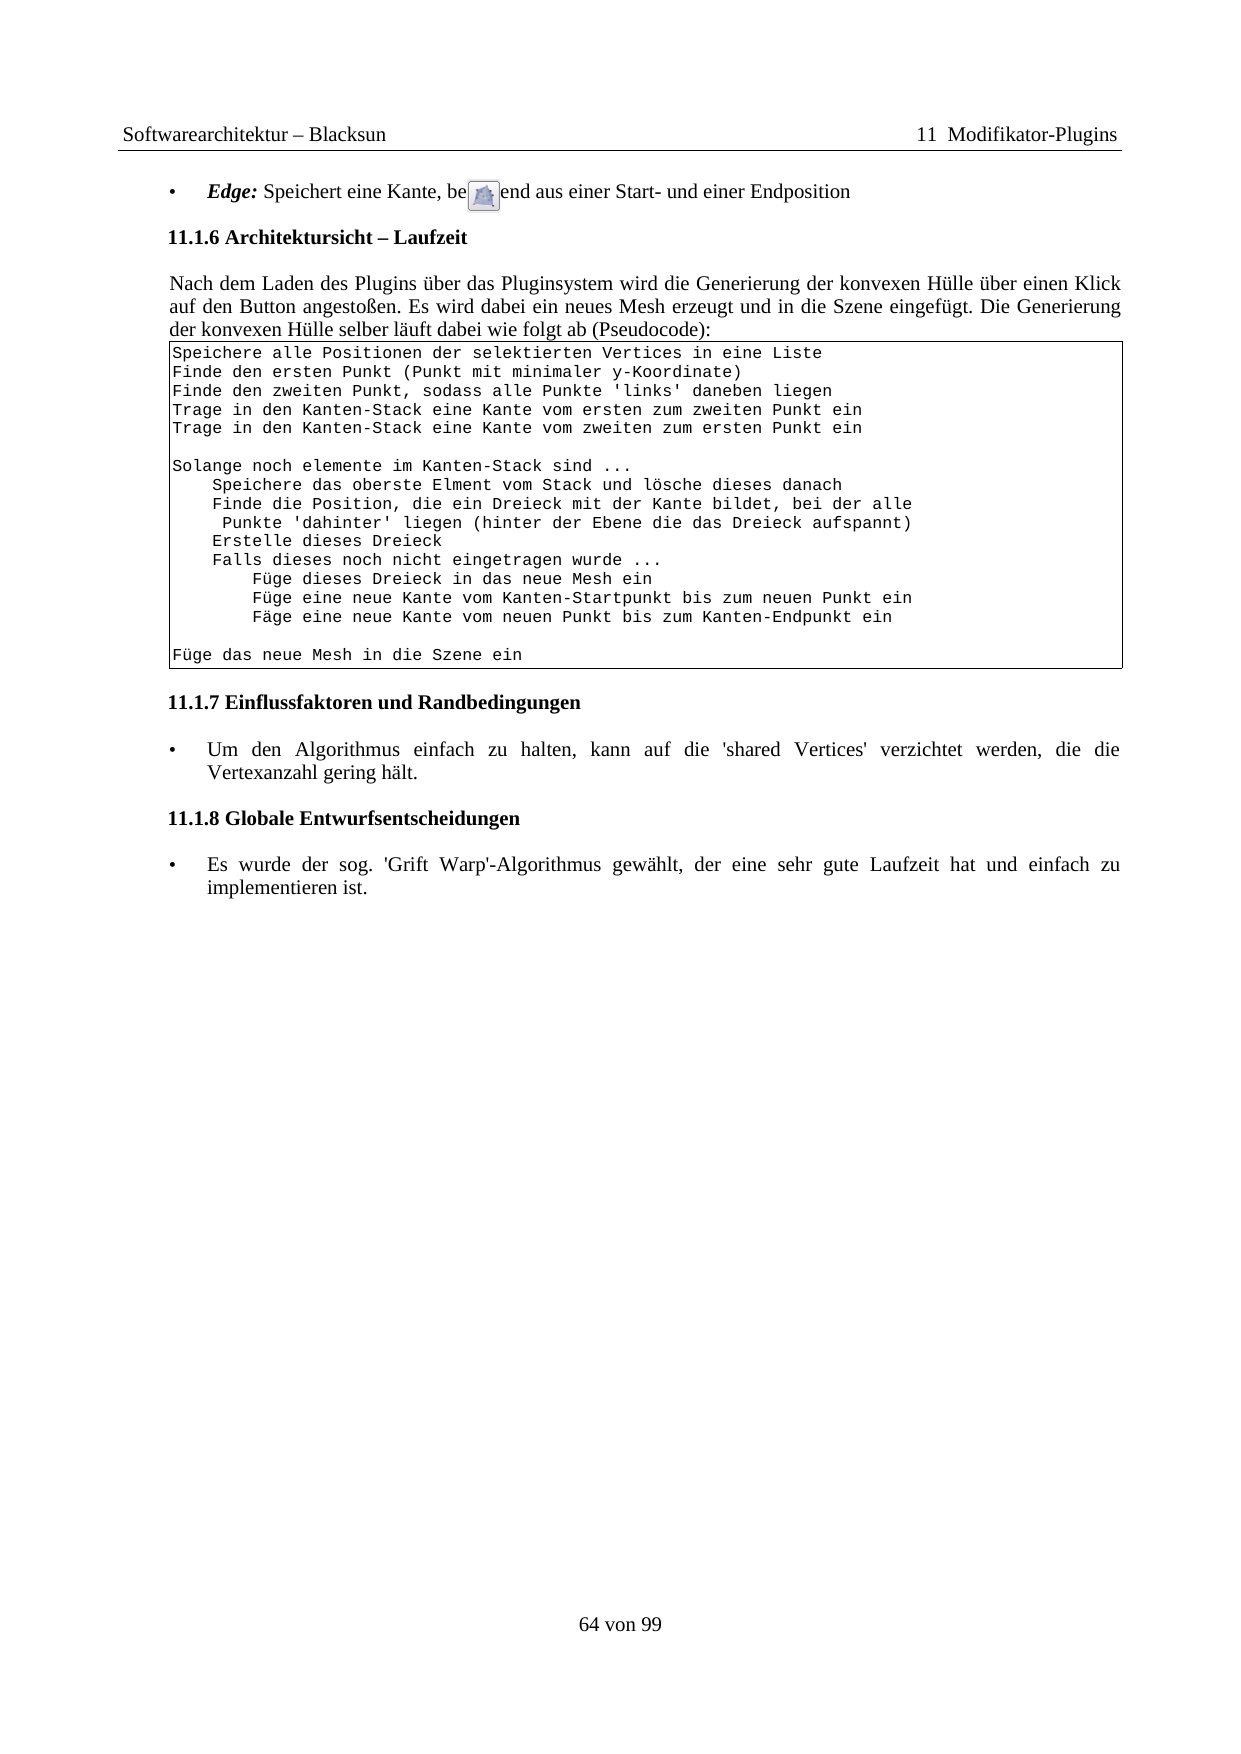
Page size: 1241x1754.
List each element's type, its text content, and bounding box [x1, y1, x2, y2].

text Nach dem Laden des Plugins über das Pluginsystem wird die Generierung der konvexen Hülle über einen Klick auf den Button angestoßen. Es wird dabei ein neues Mesh erzeugt und in die Szene eingefügt. Die Generierung der konvexen Hülle selber läuft dabei wie folgt ab (Pseudocode): [169, 272, 1122, 341]
list Es wurde der sog. 'Grift Warp'-Algorithmus gewählt, der eine sehr gute Laufzeit hat und einfach zu implementieren ist. [169, 853, 1122, 899]
text Trage in den Kanten-Stack eine Kante vom zweiten zum ersten Punkt ein [170, 417, 1122, 439]
text Finde den zweiten Punkt, sodass alle Punkte 'links' daneben liegen [170, 379, 1122, 398]
text Falls dieses noch nicht eingetragen wurde ... [170, 549, 1122, 568]
subtitle Globale Entwurfsentscheidungen [162, 807, 1122, 830]
list Um den Algorithmus einfach zu halten, kann auf die 'shared Vertices' verzichtet werden, die die Vertexanzahl gering hält. [169, 737, 1122, 784]
text Speichere alle Positionen der selektierten Vertices in eine Liste [170, 342, 1122, 360]
text Füge dieses Dreieck in das neue Mesh ein [170, 568, 1122, 587]
text Solange noch elemente im Kanten-Stack sind ... [170, 454, 1122, 473]
text Finde die Position, die ein Dreieck mit der Kante bildet, bei der alle [170, 492, 1122, 511]
picture [466, 179, 501, 213]
text Punkte 'dahinter' liegen (hinter der Ebene die das Dreieck aufspannt) [170, 511, 1122, 530]
text Speichere das oberste Elment vom Stack und lösche dieses danach [170, 473, 1122, 492]
text Trage in den Kanten-Stack eine Kante vom ersten zum zweiten Punkt ein [170, 398, 1122, 417]
text Füge das neue Mesh in die Szene ein [170, 643, 1122, 668]
text Erstelle dieses Dreieck [170, 530, 1122, 549]
list Edge: Speichert eine Kante, bestehend aus einer Start- und einer Endposition [501, 179, 1122, 203]
text Fäge eine neue Kante vom neuen Punkt bis zum Kanten-Endpunkt ein [170, 605, 1122, 627]
list Edge: Speichert eine Kante, bestehend aus einer Start- und einer Endposition [169, 179, 466, 203]
text Finde den ersten Punkt (Punkt mit minimaler y-Koordinate) [170, 360, 1122, 379]
text Füge eine neue Kante vom Kanten-Startpunkt bis zum neuen Punkt ein [170, 587, 1122, 605]
subtitle Einflussfaktoren und Randbedingungen [162, 691, 1122, 714]
subtitle Architektursicht – Laufzeit [162, 226, 1122, 249]
